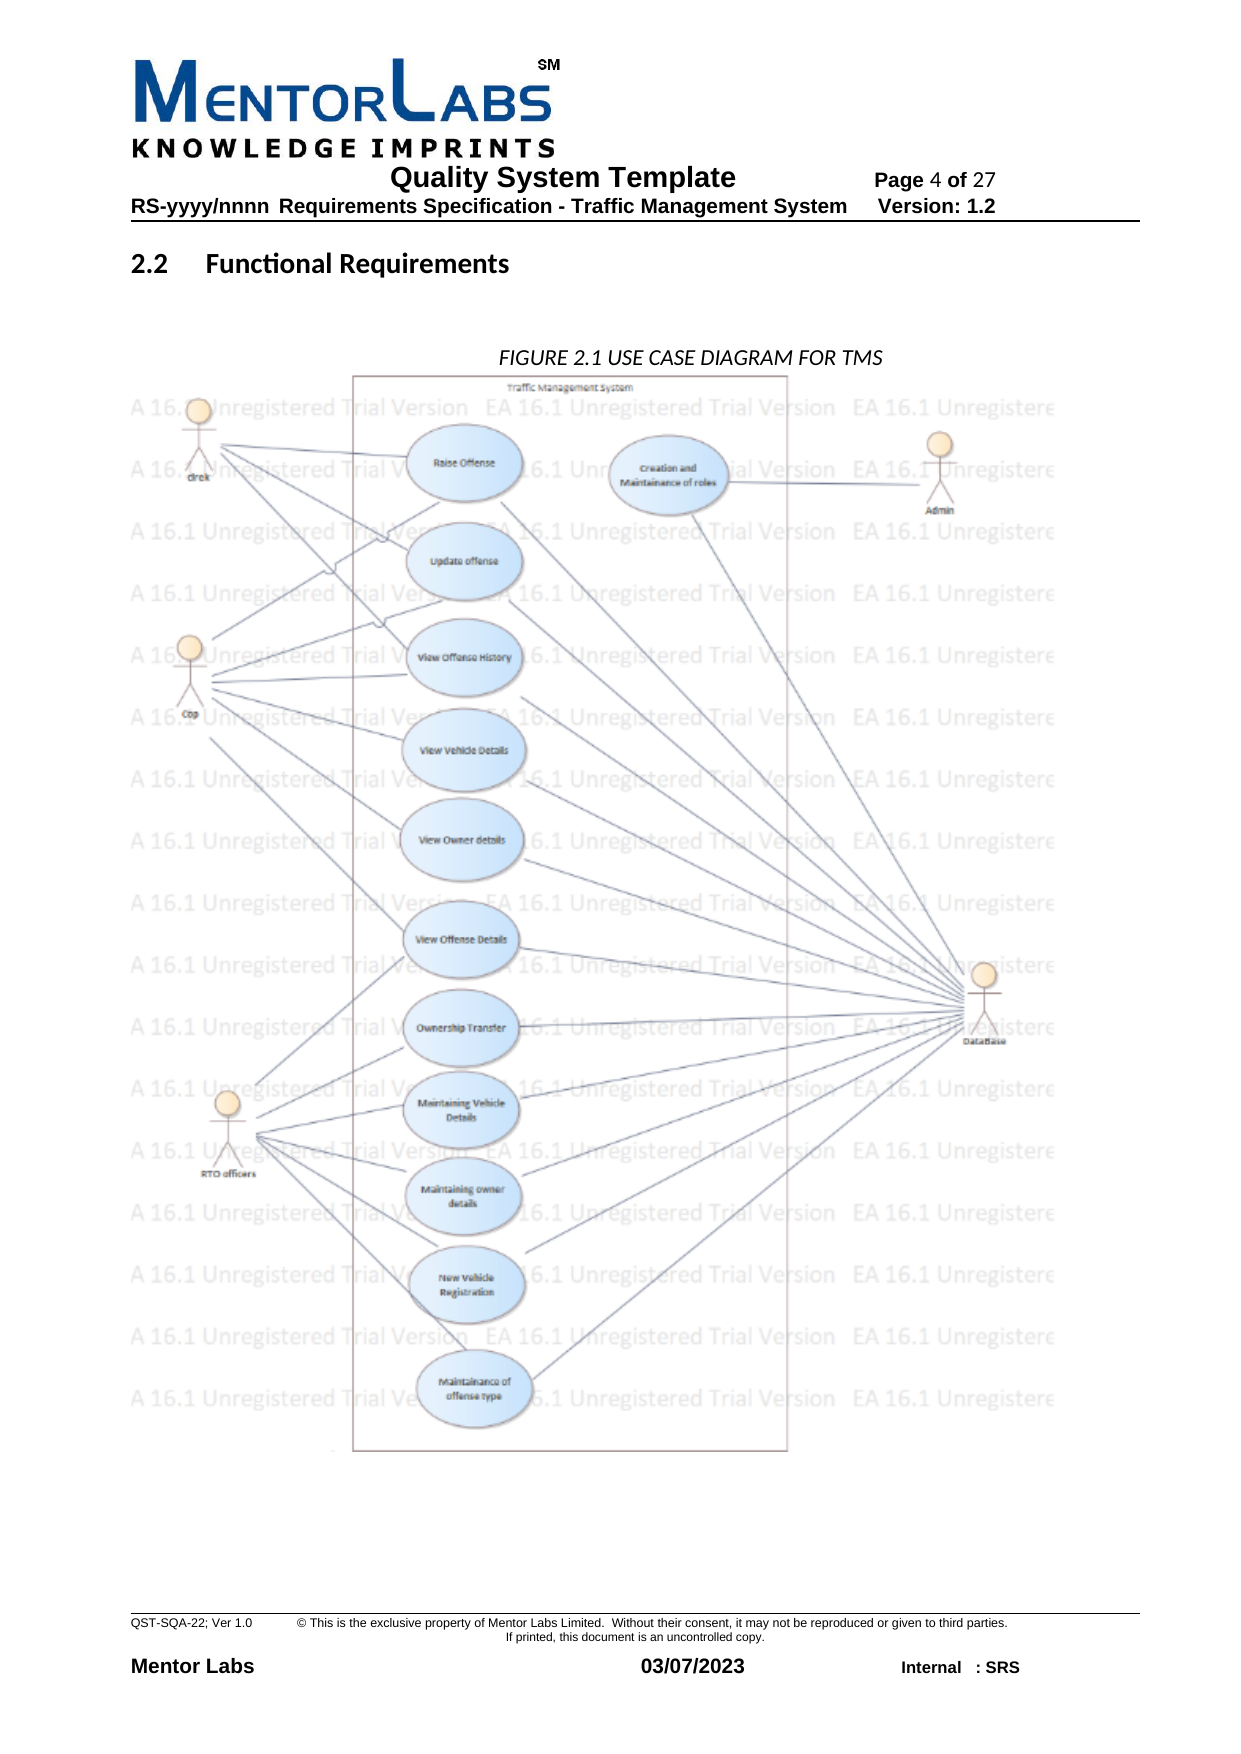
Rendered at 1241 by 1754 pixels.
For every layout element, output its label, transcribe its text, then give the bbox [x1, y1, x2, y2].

subtitle Functional Requirements [131, 246, 1140, 281]
text FIGURE 2.1 USE CASE DIAGRAM FOR TMS [241, 343, 1140, 371]
picture [130, 58, 563, 161]
picture [130, 371, 1069, 1452]
